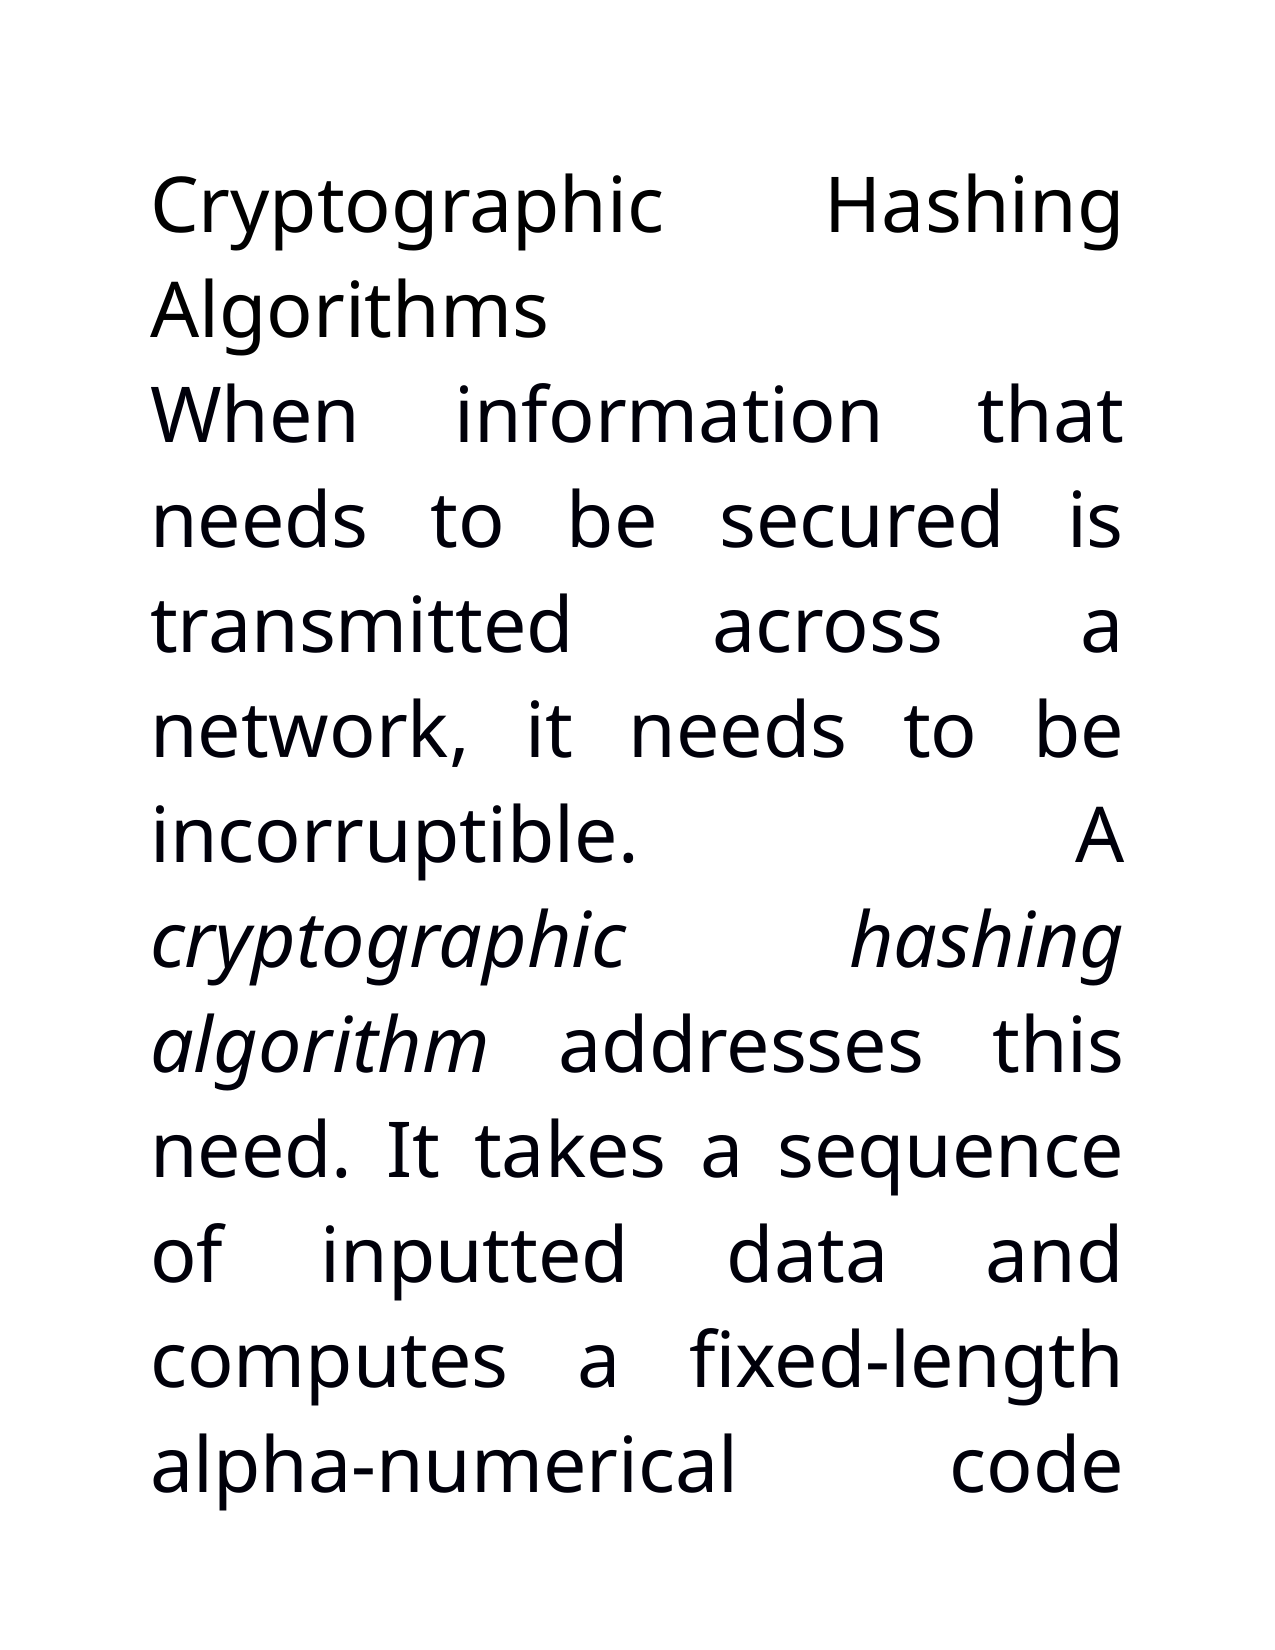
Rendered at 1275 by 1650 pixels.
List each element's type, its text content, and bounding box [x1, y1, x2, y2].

subtitle Cryptographic Hashing Algorithms When information that needs to be secured is transmitted across a network, it needs to be incorruptible. A cryptographic hashing algorithm addresses this need. It takes a sequence of inputted data and computes a fixed-length alpha-numerical code [150, 150, 1125, 1515]
